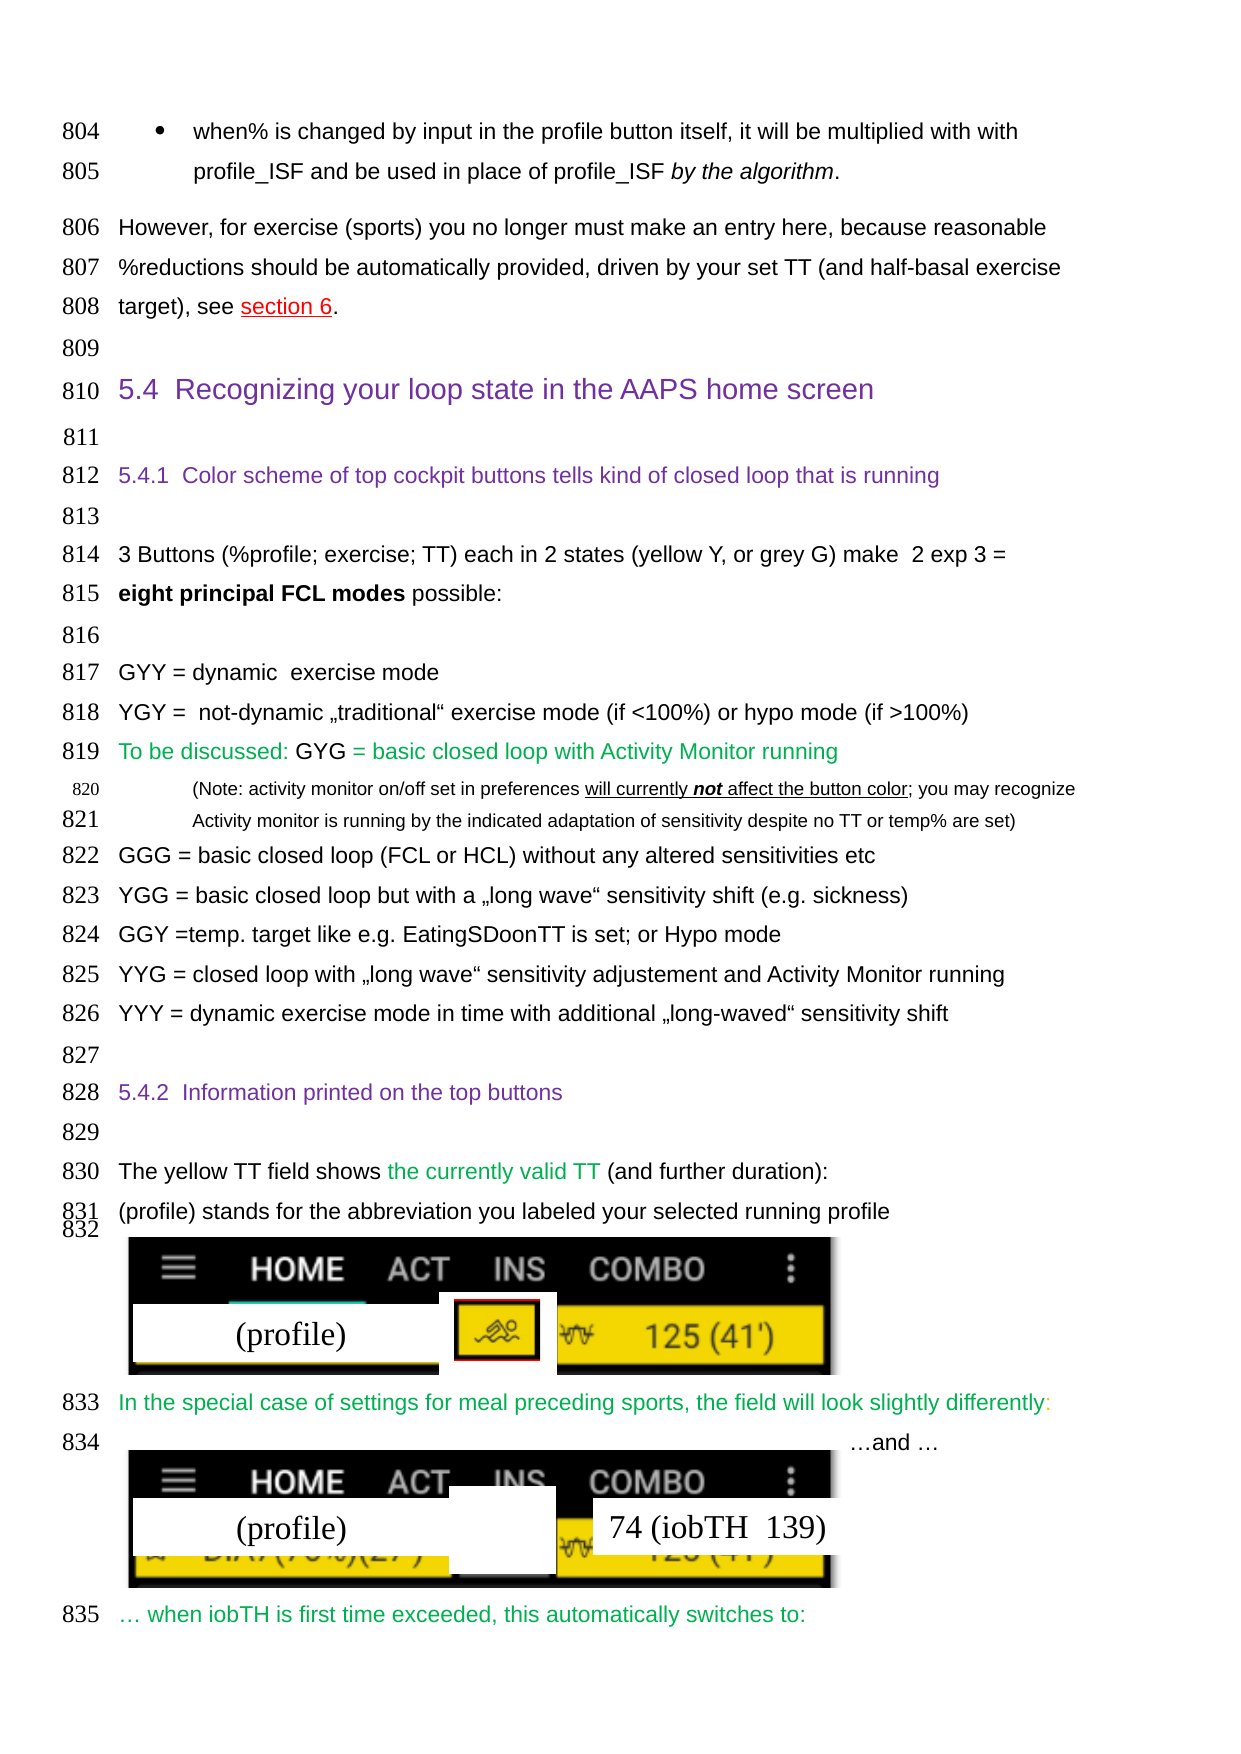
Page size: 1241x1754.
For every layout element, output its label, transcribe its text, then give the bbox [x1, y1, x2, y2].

text To be discussed: GYG = basic closed loop with Activity Monitor running [118, 738, 1122, 765]
text YGY = not-dynamic „traditional“ exercise mode (if <100%) or hypo mode (if >100%) [118, 699, 1122, 725]
text (profile) stands for the abbreviation you labeled your selected running profile [118, 1198, 1122, 1224]
text In the special case of settings for meal preceding sports, the field will look slightly differently: [118, 1389, 1122, 1415]
text (Note: activity monitor on/off set in preferences will currently not affect the button color; you may recognize Activity monitor is running by the indicated adaptation of sensitivity despite no TT or temp% are set) [192, 778, 1122, 832]
text GGG = basic closed loop (FCL or HCL) without any altered sensitivities etc [118, 842, 1122, 869]
text GYY = dynamic exercise mode [118, 659, 1122, 686]
text 5.4 Recognizing your loop state in the AAPS home screen [118, 372, 1122, 406]
text YGG = basic closed loop but with a „long wave“ sensitivity shift (e.g. sickness) [118, 882, 1122, 908]
text 5.4.1 Color scheme of top cockpit buttons tells kind of closed loop that is running [118, 462, 1122, 488]
text 74 (iobTH 139) [608, 1507, 827, 1546]
list when% is changed by input in the profile button itself, it will be multiplied with with profile_ISF and be used in place of profile_ISF by the algorithm. [156, 118, 1122, 184]
text GGY =temp. target like e.g. EatingSDoonTT is set; or Hypo mode [118, 921, 1122, 948]
text YYG = closed loop with „long wave“ sensitivity adjustement and Activity Monitor running [118, 961, 1122, 987]
text YYY = dynamic exercise mode in time with additional „long-waved“ sensitivity shift [118, 1000, 1122, 1027]
text However, for exercise (sports) you no longer must make an entry here, because reasonable %reductions should be automatically provided, driven by your set TT (and half-basal exercise target), see section 6. [118, 214, 1122, 319]
text 5.4.2 Information printed on the top buttons (if extended design for FCL cockpit is already launched) [118, 1079, 1122, 1145]
text …and … [118, 1428, 1122, 1587]
text 3 Buttons (%profile; exercise; TT) each in 2 states (yellow Y, or grey G) make 2 exp 3 = eight principal FCL modes possible: [118, 541, 1122, 607]
text The yellow TT field shows the currently valid TT (and further duration): [118, 1158, 1122, 1184]
text (profile) [148, 1508, 434, 1546]
text (profile) [148, 1314, 434, 1352]
text … when iobTH is first time exceeded, this automatically switches to: [118, 1601, 1122, 1627]
